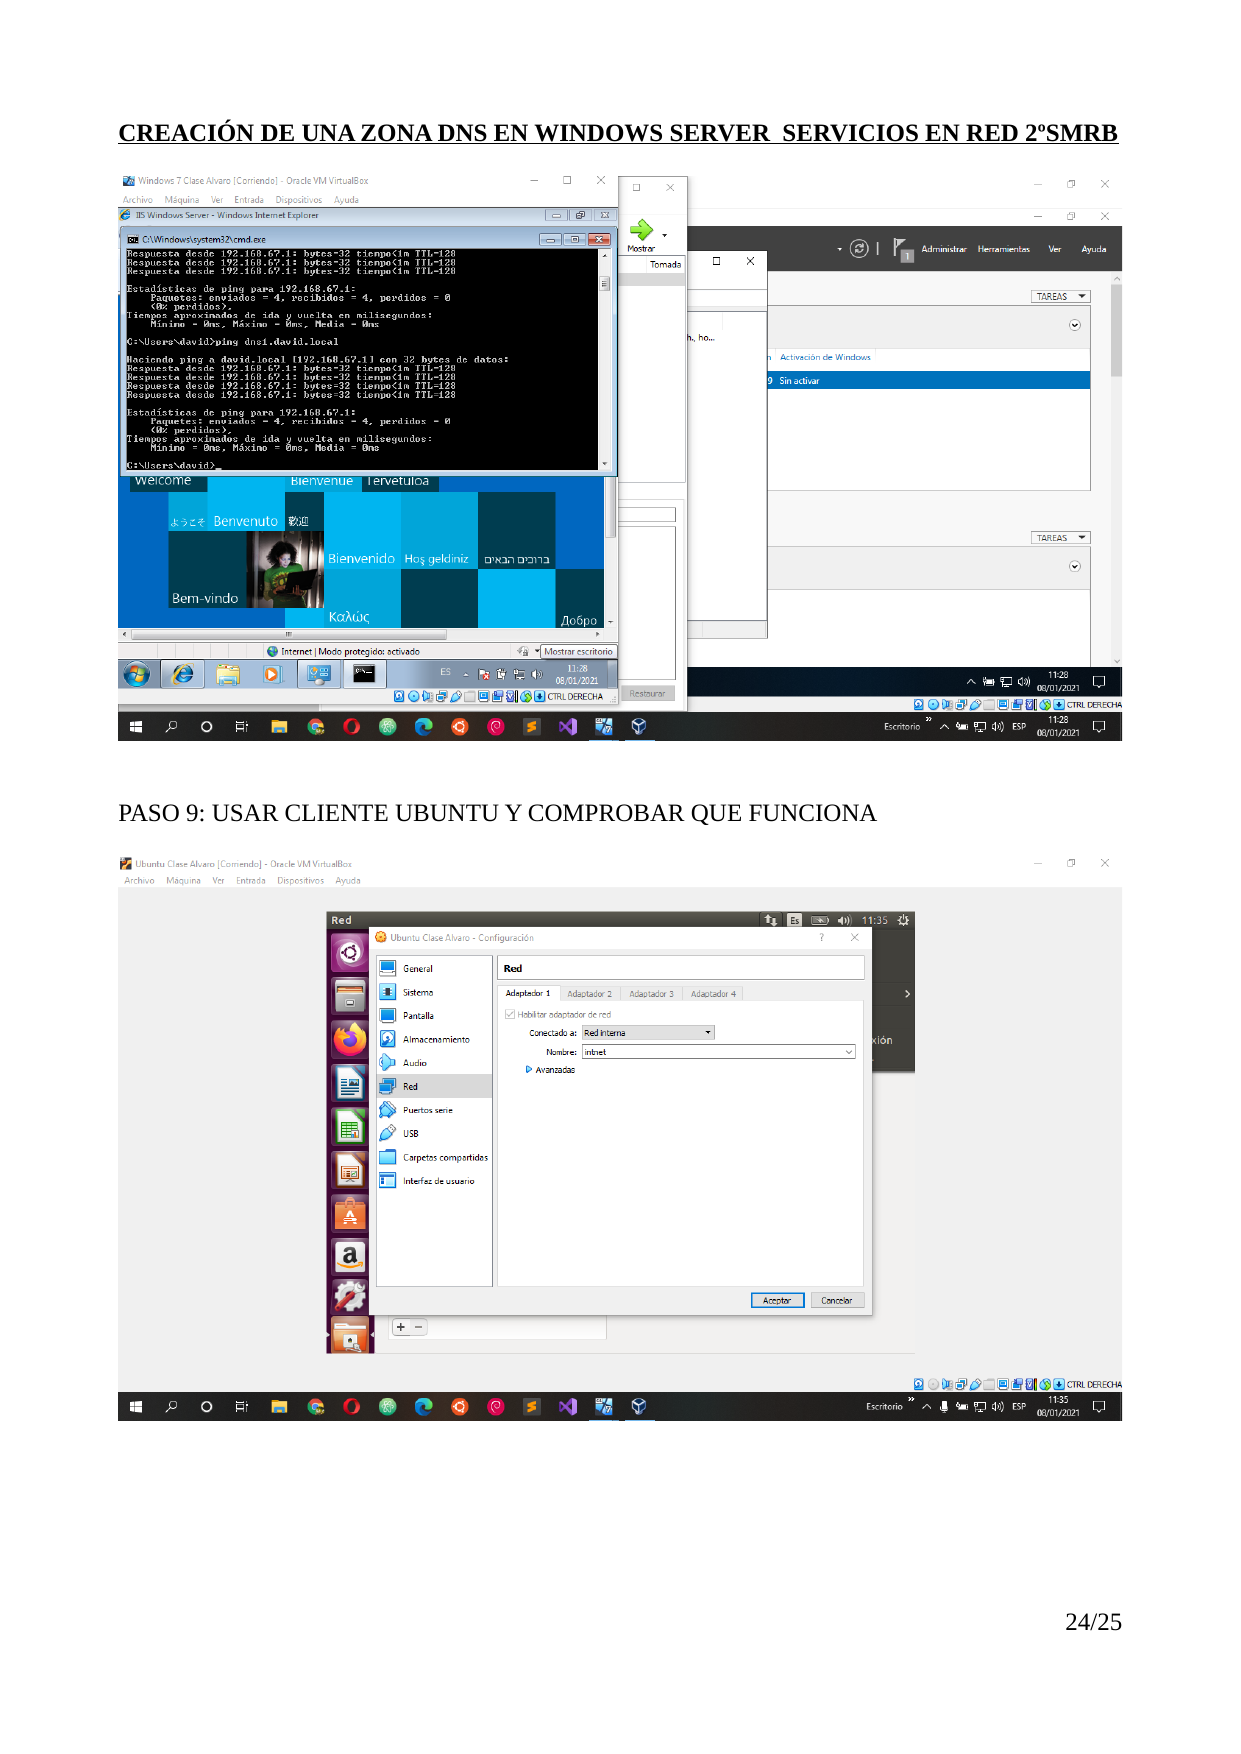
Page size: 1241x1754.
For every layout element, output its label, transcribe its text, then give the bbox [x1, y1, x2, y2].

text PASO 9: USAR CLIENTE UBUNTU Y COMPROBAR QUE FUNCIONA [118, 798, 1122, 827]
picture [118, 176, 1123, 741]
picture [118, 855, 1123, 1421]
